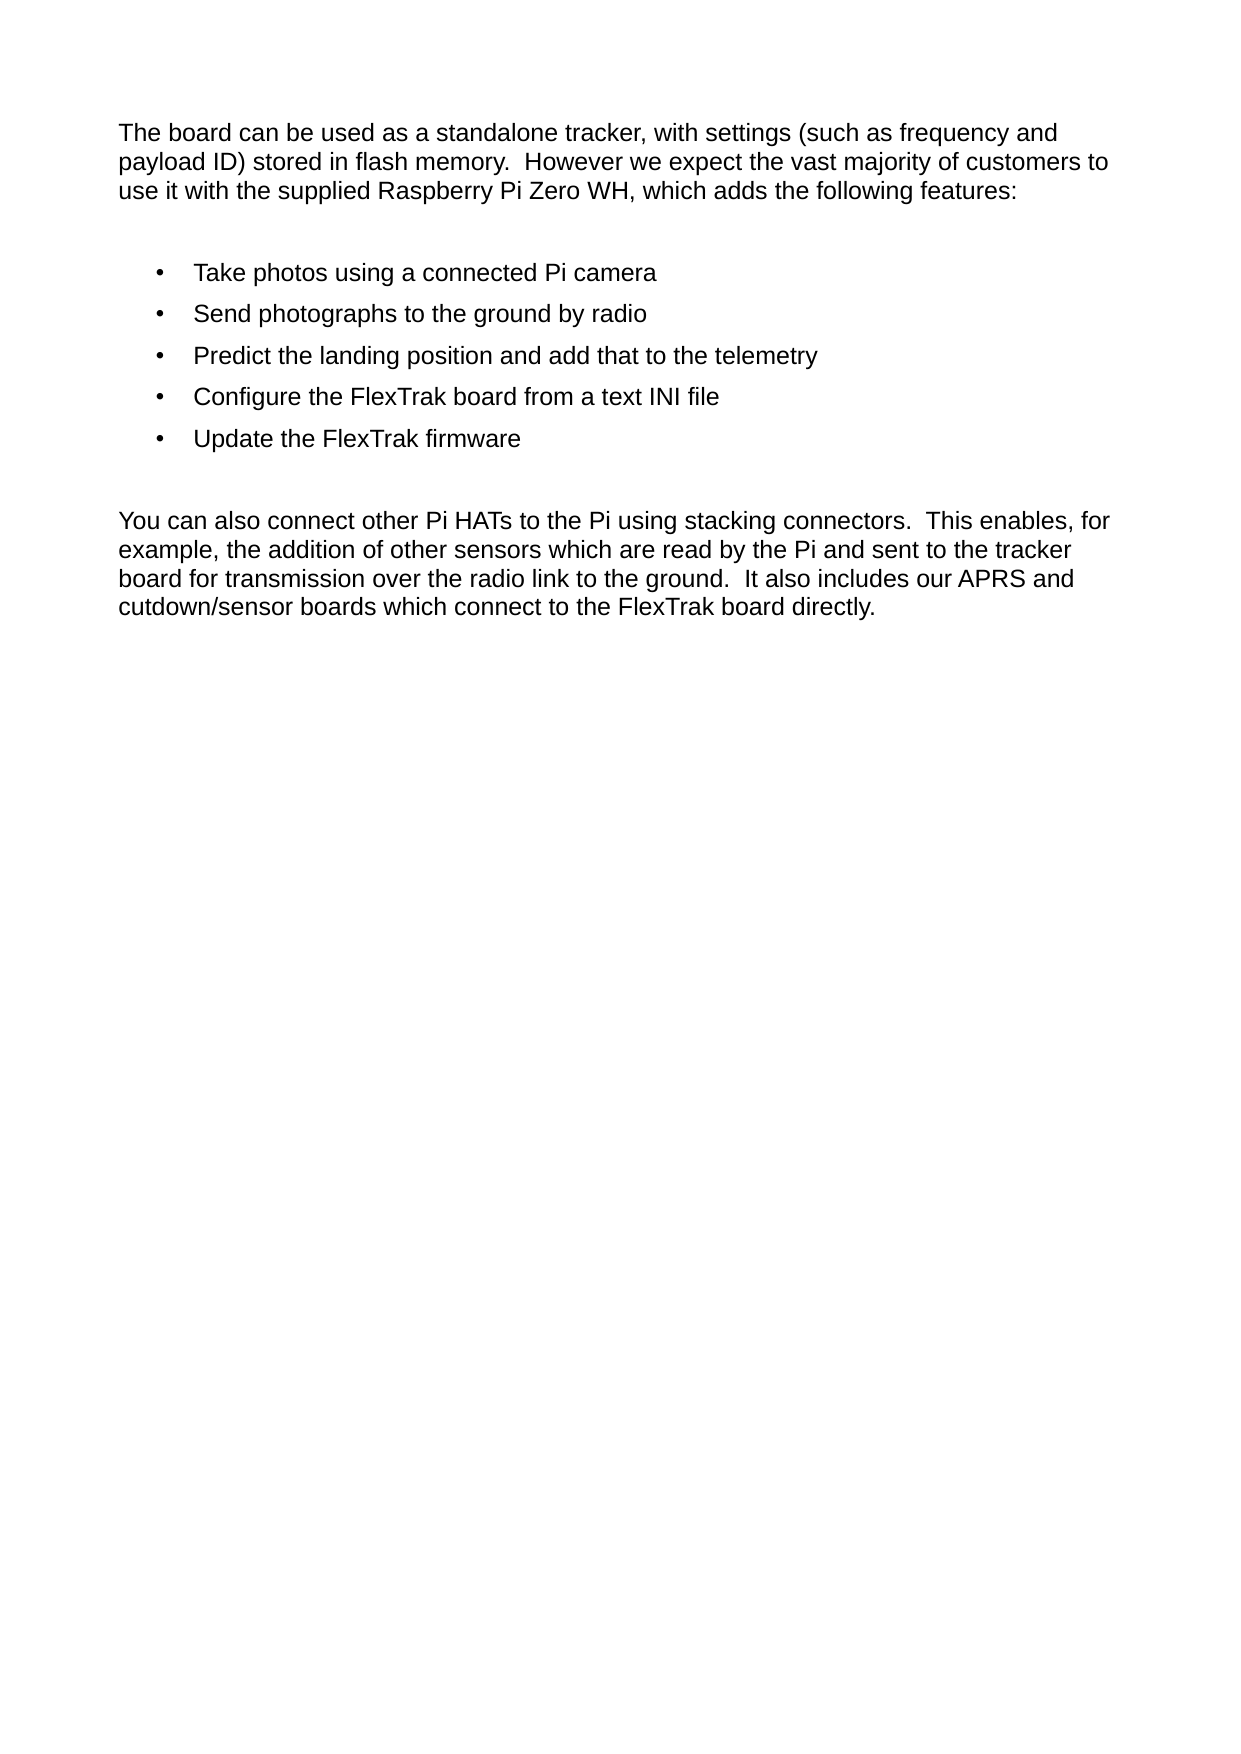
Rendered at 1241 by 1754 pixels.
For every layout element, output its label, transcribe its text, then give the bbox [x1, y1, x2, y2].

list Configure the FlexTrak board from a text INI file [156, 382, 1122, 411]
list Update the FlexTrak firmware [156, 423, 1122, 452]
list Predict the landing position and add that to the telemetry [156, 341, 1122, 370]
text You can also connect other Pi HATs to the Pi using stacking connectors. This enables, for example, the addition of other sensors which are read by the Pi and sent to the tracker board for transmission over the radio link to the ground. It also includes our APRS and cutdown/sensor boards which connect to the FlexTrak board directly. [118, 506, 1122, 621]
text The board can be used as a standalone tracker, with settings (such as frequency and payload ID) stored in flash memory. However we expect the vast majority of customers to use it with the supplied Raspberry Pi Zero WH, which adds the following features: [118, 118, 1122, 204]
list Send photographs to the ground by radio [156, 299, 1122, 328]
list Take photos using a connected Pi camera [156, 258, 1122, 287]
